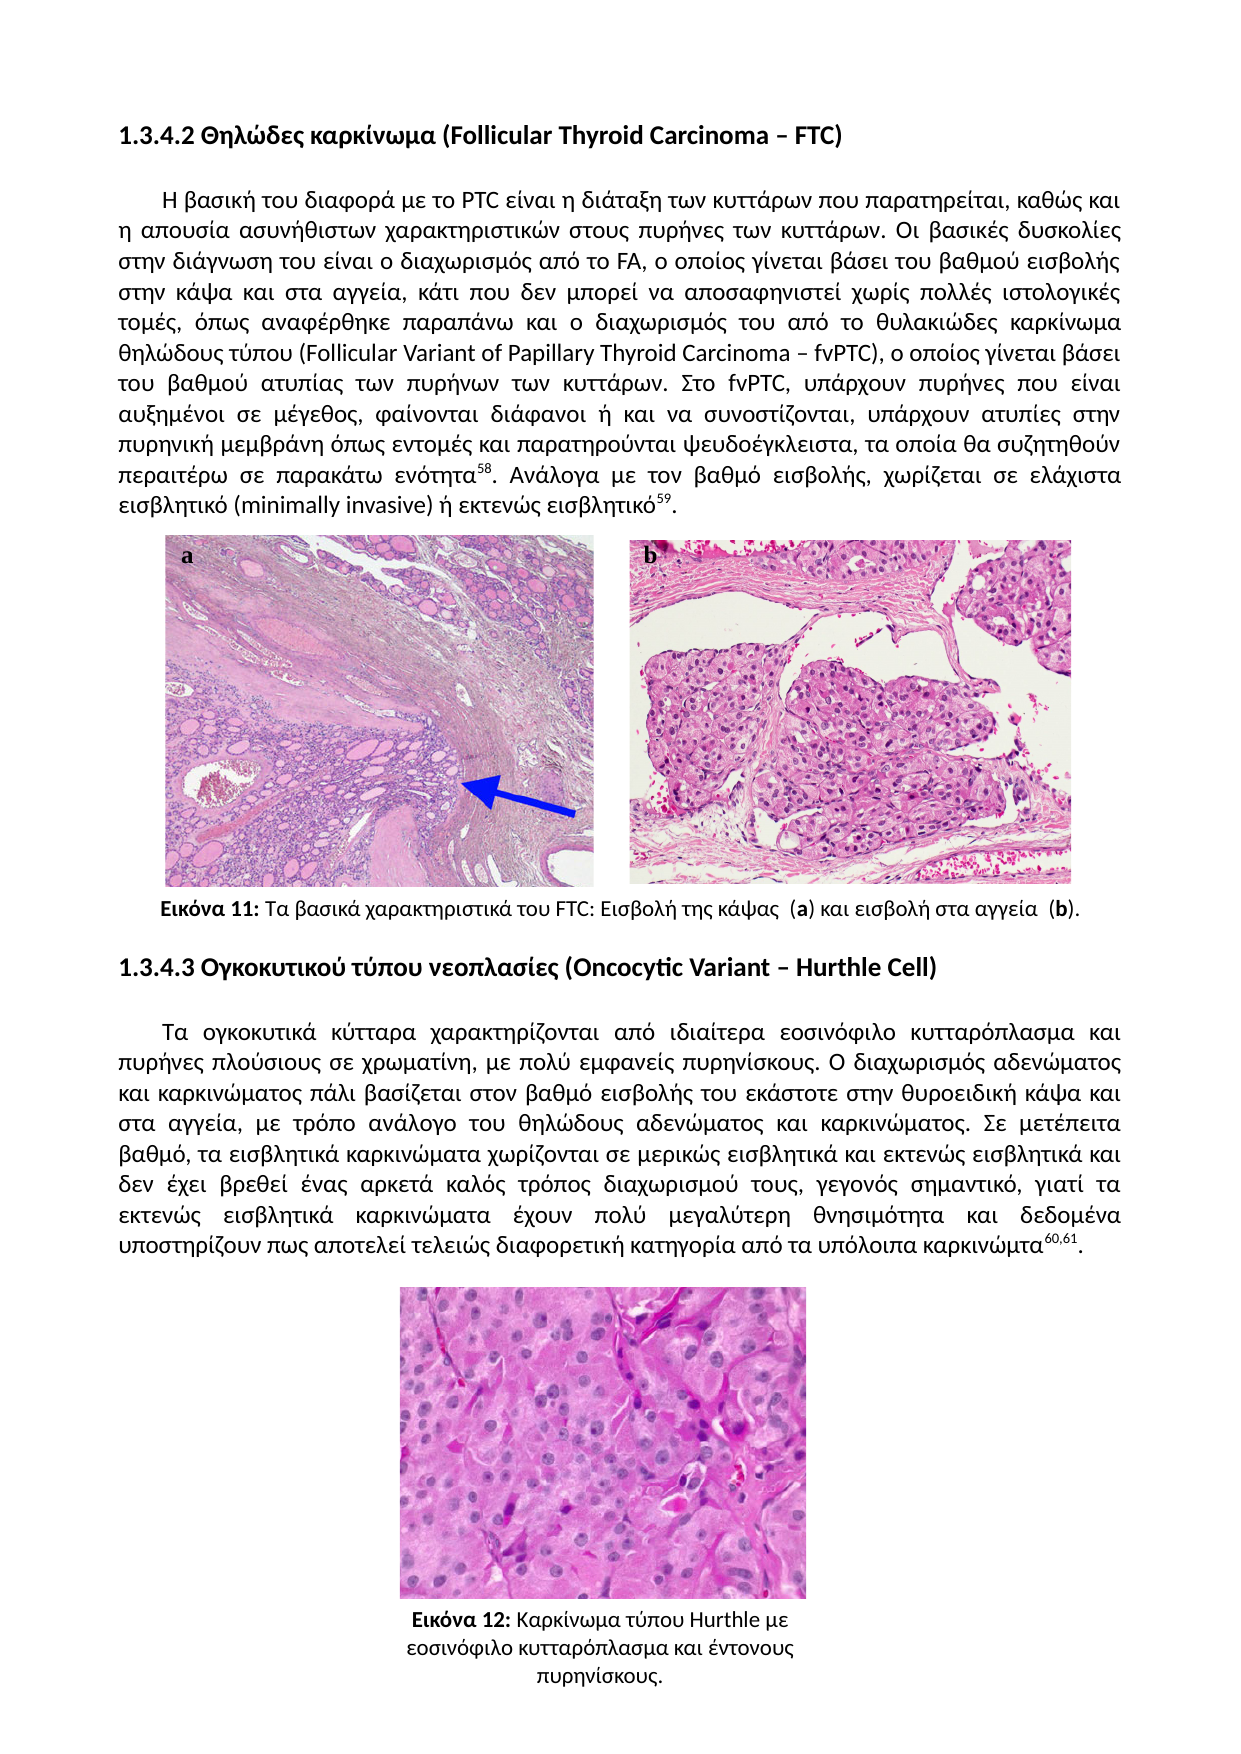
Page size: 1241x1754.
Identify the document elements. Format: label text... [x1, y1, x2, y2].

subtitle 1.3.4.3 Ογκοκυτικού τύπου νεοπλασίες (Oncocytic Variant – Hurthle Cell) [118, 950, 1122, 983]
picture [165, 535, 594, 887]
picture [629, 540, 1072, 884]
picture [399, 1282, 807, 1599]
text Εικόνα 11: Τα βασικά χαρακτηριστικά του FTC: Εισβολή της κάψας (a) και εισβολή στα αγγεία (b). [118, 894, 1122, 922]
text Τα ογκοκυτικά κύτταρα χαρακτηρίζονται από ιδιαίτερα εοσινόφιλο κυτταρόπλασμα και πυρήνες πλούσιους σε χρωματίνη, με πολύ εμφανείς πυρηνίσκους. Ο διαχωρισμός αδενώματος και καρκινώματος πάλι βασίζεται στον βαθμό εισβολής του εκάστοτε στην θυροειδική κάψα και στα αγγεία, με τρόπο ανάλογο του θηλώδους αδενώματος και καρκινώματος. Σε μετέπειτα βαθμό, τα εισβλητικά καρκινώματα χωρίζονται σε μερικώς εισβλητικά και εκτενώς εισβλητικά και δεν έχει βρεθεί ένας αρκετά καλός τρόπος διαχωρισμού τους, γεγονός σημαντικό, γιατί τα εκτενώς εισβλητικά καρκινώματα έχουν πολύ μεγαλύτερη θνησιμότητα και δεδομένα υποστηρίζουν πως αποτελεί τελειώς διαφορετική κατηγορία από τα υπόλοιπα καρκινώμτα60,61⁠. [118, 1016, 1122, 1260]
text Η βασική του διαφορά με το PTC είναι η διάταξη των κυττάρων που παρατηρείται, καθώς και η απουσία ασυνήθιστων χαρακτηριστικών στους πυρήνες των κυττάρων. Οι βασικές δυσκολίες στην διάγνωση του είναι ο διαχωρισμός από το FA, ο οποίος γίνεται βάσει του βαθμού εισβολής στην κάψα και στα αγγεία, κάτι που δεν μπορεί να αποσαφηνιστεί χωρίς πολλές ιστολογικές τομές, όπως αναφέρθηκε παραπάνω και ο διαχωρισμός του από το θυλακιώδες καρκίνωμα θηλώδους τύπου (Follicular Variant of Papillary Thyroid Carcinoma – fvPTC), ο οποίος γίνεται βάσει του βαθμού ατυπίας των πυρήνων των κυττάρων. Στο fvPTC, υπάρχουν πυρήνες που είναι αυξημένοι σε μέγεθος, φαίνονται διάφανοι ή και να συνοστίζονται, υπάρχουν ατυπίες στην πυρηνική μεμβράνη όπως εντομές και παρατηρούνται ψευδοέγκλειστα, τα οποία θα συζητηθούν περαιτέρω σε παρακάτω ενότητα58⁠. Ανάλογα με τον βαθμό εισβολής, χωρίζεται σε ελάχιστα εισβλητικό (minimally invasive) ή εκτενώς εισβλητικό59⁠. [118, 184, 1122, 520]
subtitle 1.3.4.2 Θηλώδες καρκίνωμα (Follicular Thyroid Carcinoma – FTC) [118, 118, 1122, 151]
